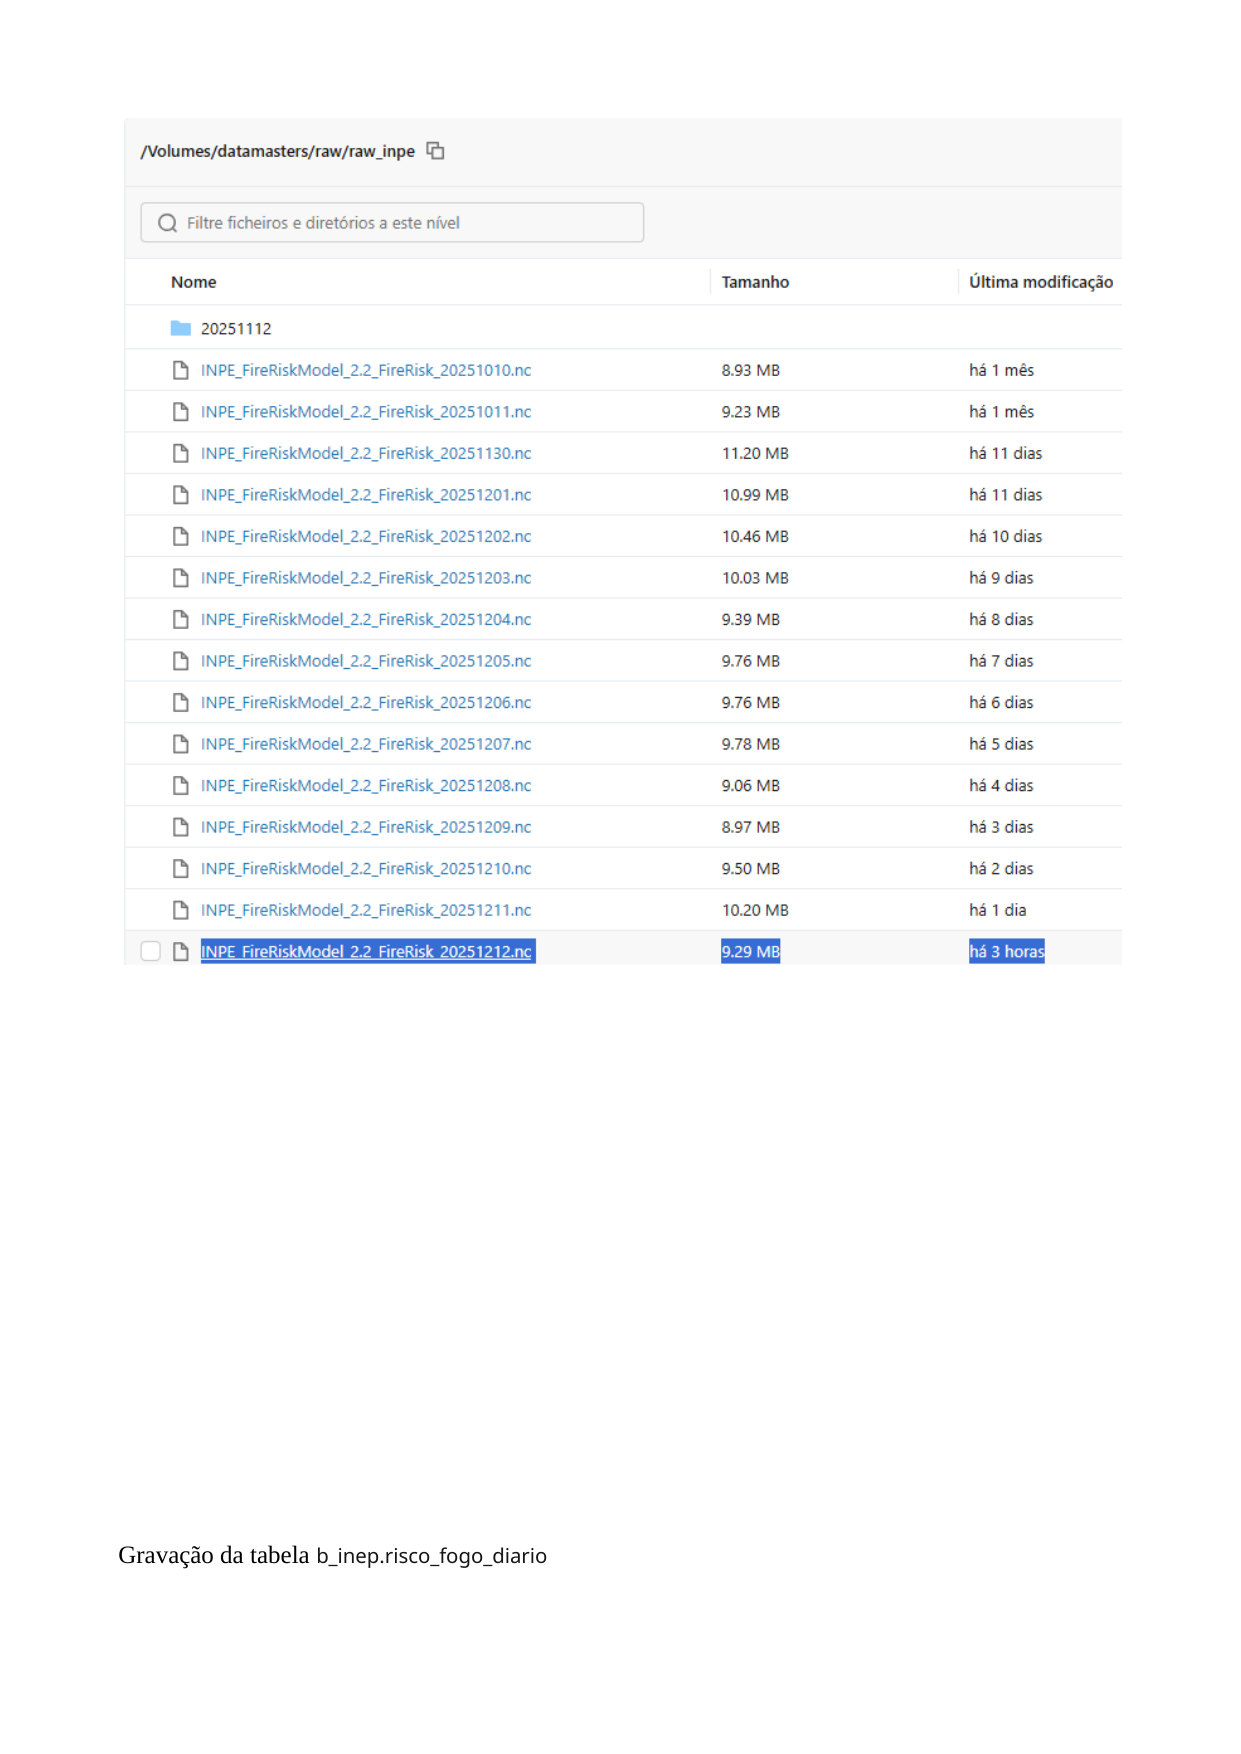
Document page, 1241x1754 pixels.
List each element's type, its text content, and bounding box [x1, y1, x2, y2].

text Gravação da tabela b_inep.risco_fogo_diario [118, 1540, 1122, 1626]
picture [118, 118, 1123, 965]
